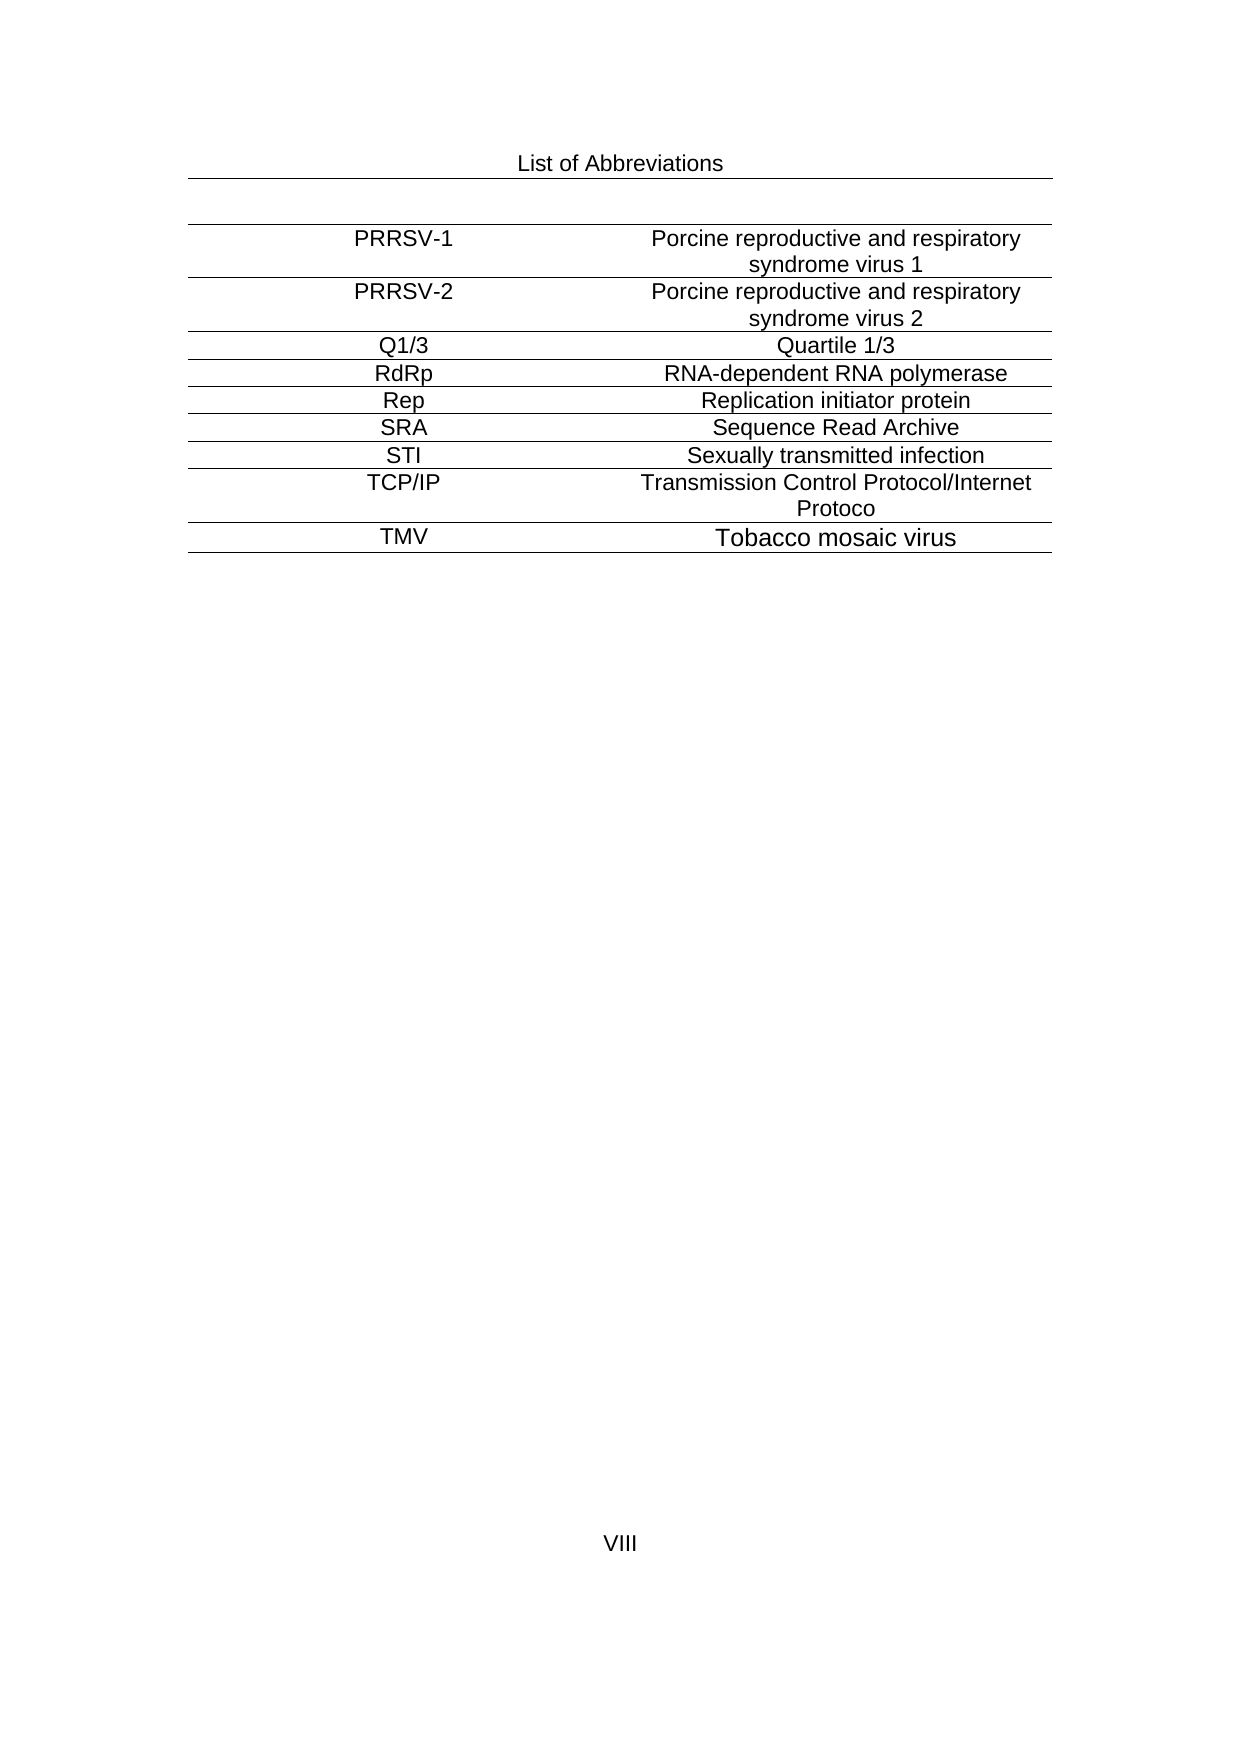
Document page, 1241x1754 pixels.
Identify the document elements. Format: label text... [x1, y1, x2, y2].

table_cell PRRSV-1 [188, 225, 620, 277]
table_cell Tobacco mosaic virus [620, 523, 1052, 552]
table_cell Porcine reproductive and respiratory syndrome virus 2 [620, 278, 1052, 331]
table_cell RNA-dependent RNA polymerase [620, 360, 1052, 386]
table_cell Porcine reproductive and respiratory syndrome virus 1 [620, 225, 1052, 277]
table_cell Replication initiator protein [620, 387, 1052, 413]
table_cell Q1/3 [188, 332, 620, 358]
table_cell RdRp [188, 360, 620, 386]
table_cell STI [188, 442, 620, 468]
table_cell TMV [188, 523, 620, 552]
table_cell Quartile 1/3 [620, 332, 1052, 358]
table_cell [620, 553, 1052, 579]
table_cell TCP/IP [188, 469, 620, 522]
table_cell SRA [188, 414, 620, 441]
table_cell Sexually transmitted infection [620, 442, 1052, 468]
table_cell Sequence Read Archive [620, 414, 1052, 441]
table_cell [188, 553, 620, 579]
table_cell Rep [188, 387, 620, 413]
table_cell Transmission Control Protocol/Internet Protoco [620, 469, 1052, 522]
table_cell PRRSV-2 [188, 278, 620, 331]
